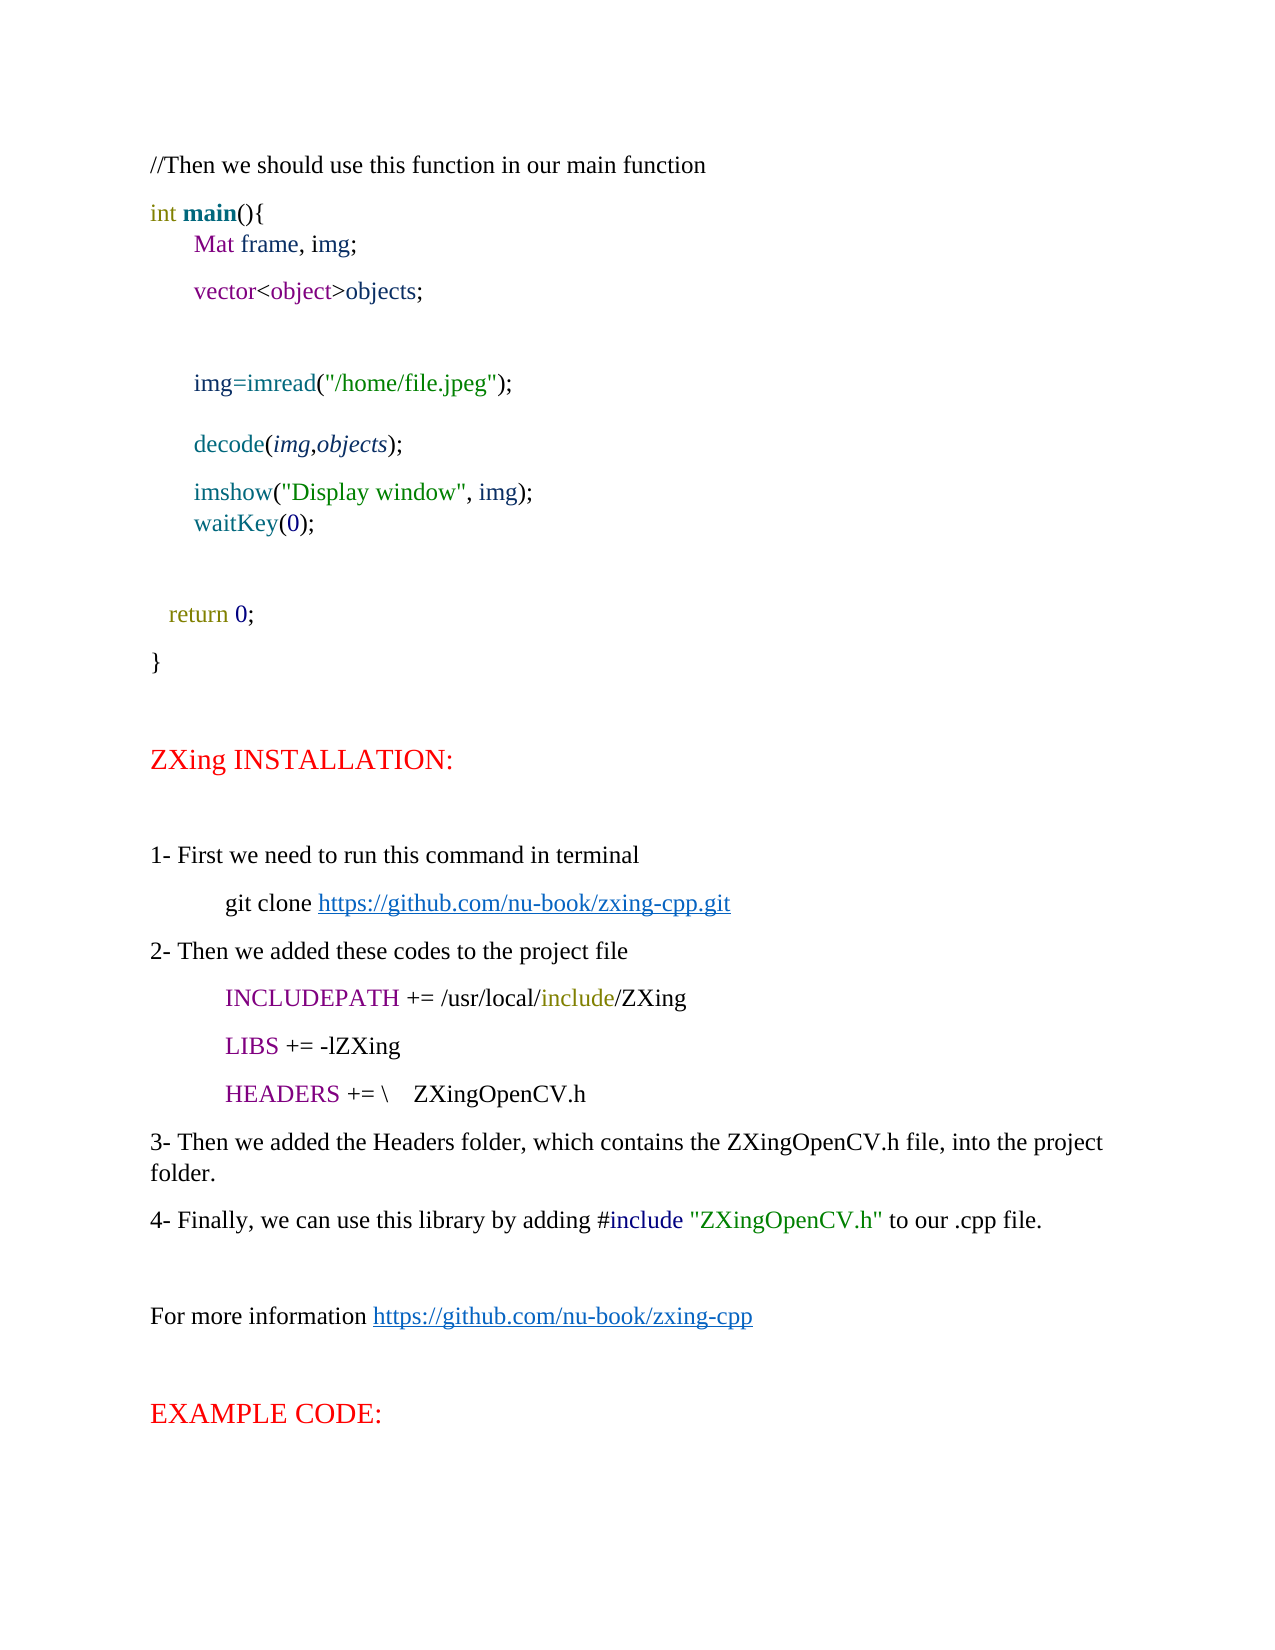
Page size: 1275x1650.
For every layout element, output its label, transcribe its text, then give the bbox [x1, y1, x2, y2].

text vector<object>objects; img=imread("/home/file.jpeg"); decode(img,objects); [150, 276, 1125, 458]
text 2- Then we added these codes to the project file [150, 936, 1125, 964]
text imshow("Display window", img); waitKey(0); return 0; [150, 477, 1125, 628]
text 1- First we need to run this command in terminal [150, 840, 1125, 869]
text EXAMPLE CODE: [150, 1396, 1125, 1430]
text git clone https://github.com/nu-book/zxing-cpp.git [150, 888, 1125, 917]
text LIBS += -lZXing [150, 1031, 1125, 1060]
text } [150, 647, 1125, 676]
text //Then we should use this function in our main function [150, 150, 1125, 179]
text For more information https://github.com/nu-book/zxing-cpp [150, 1301, 1125, 1329]
text INCLUDEPATH += /usr/local/include/ZXing [150, 983, 1125, 1012]
text 4- Finally, we can use this library by adding #include "ZXingOpenCV.h" to our .cpp file. [150, 1205, 1125, 1234]
text 3- Then we added the Headers folder, which contains the ZXingOpenCV.h file, into the project folder. [150, 1127, 1125, 1186]
text int main(){ Mat frame, img; [150, 198, 1125, 257]
text HEADERS += \ ZXingOpenCV.h [150, 1079, 1125, 1108]
text ZXing INSTALLATION: [150, 742, 1125, 776]
